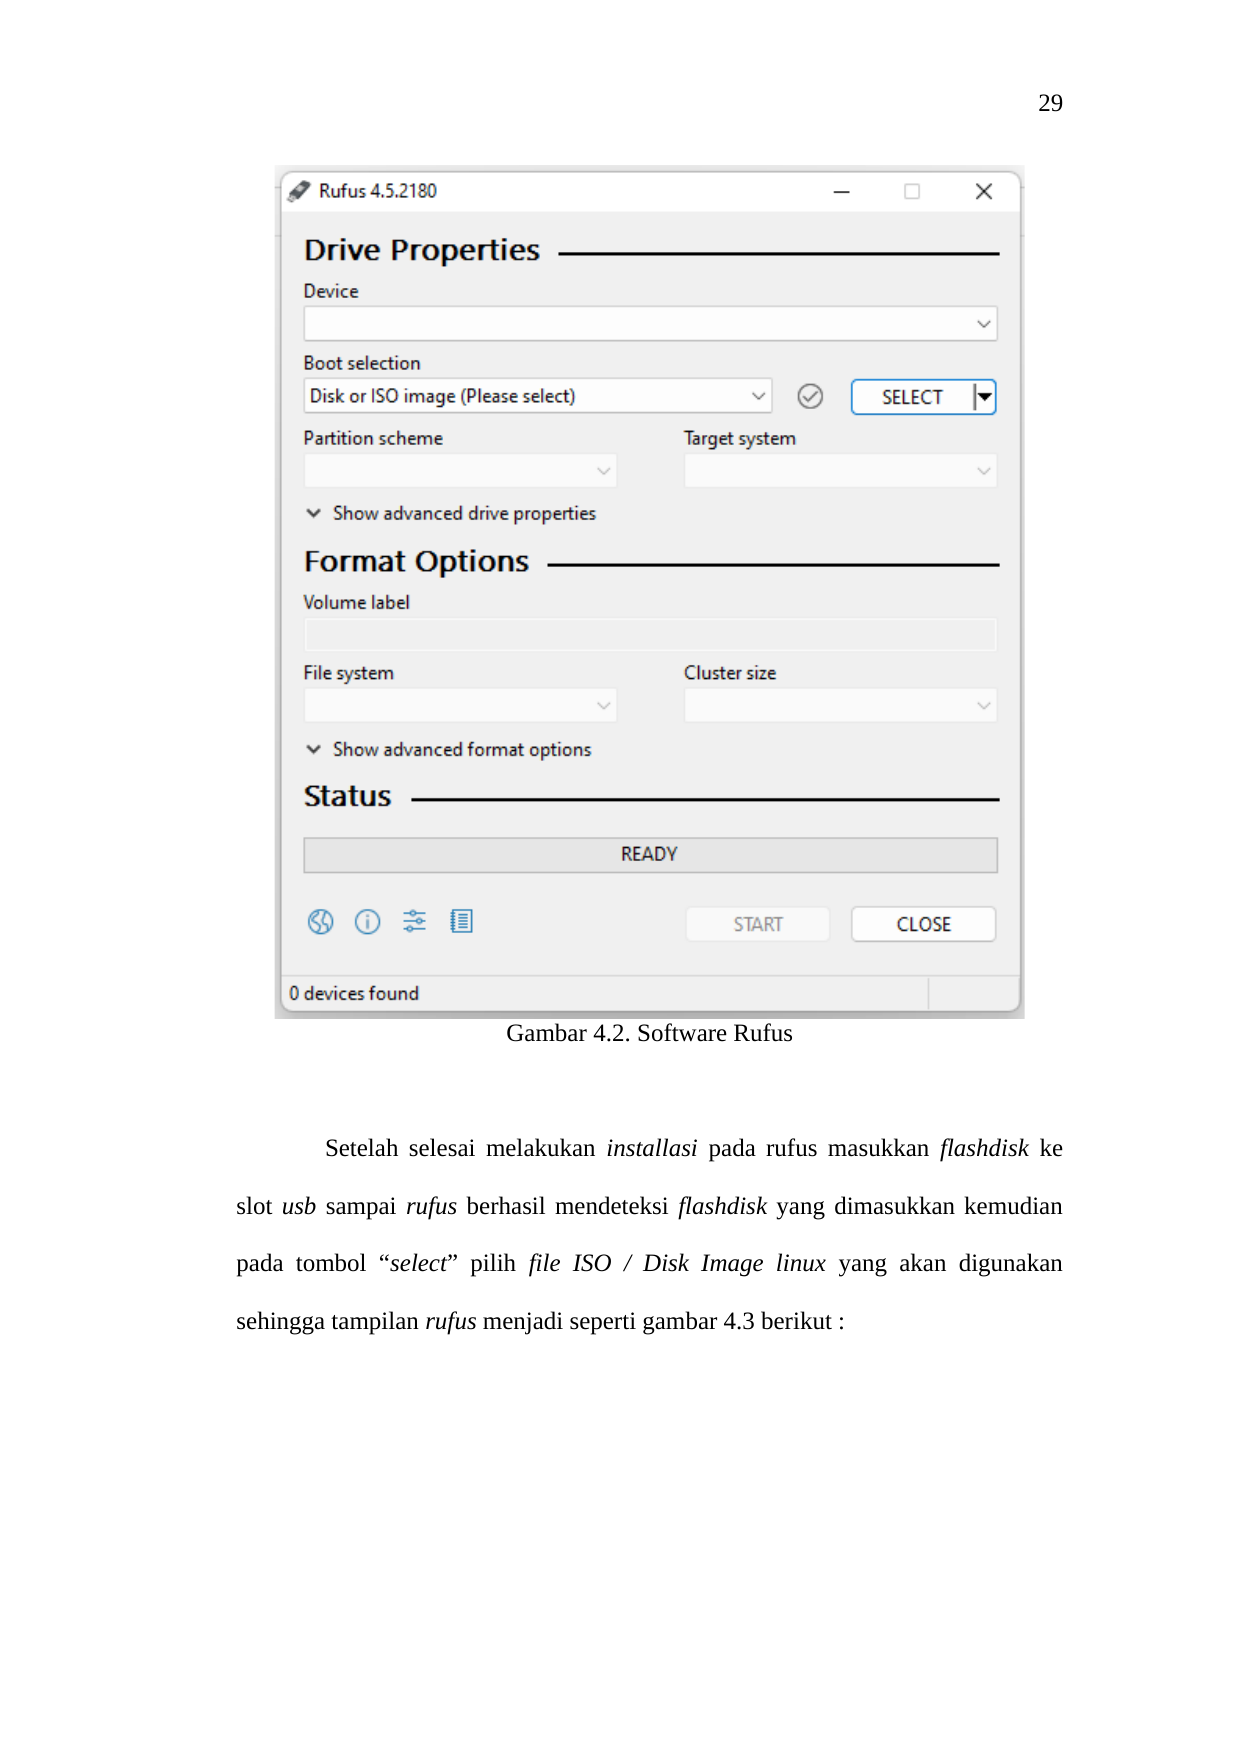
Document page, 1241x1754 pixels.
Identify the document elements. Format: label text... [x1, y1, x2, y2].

picture [274, 165, 1025, 1019]
text Setelah selesai melakukan installasi pada rufus masukkan flashdisk ke slot usb sampai rufus berhasil mendeteksi flashdisk yang dimasukkan kemudian pada tombol “select” pilih file ISO / Disk Image linux yang akan digunakan sehingga tampilan rufus menjadi seperti gambar 4.3 berikut : [236, 1133, 1063, 1335]
text Gambar 4.2. Software Rufus [274, 1019, 1024, 1047]
